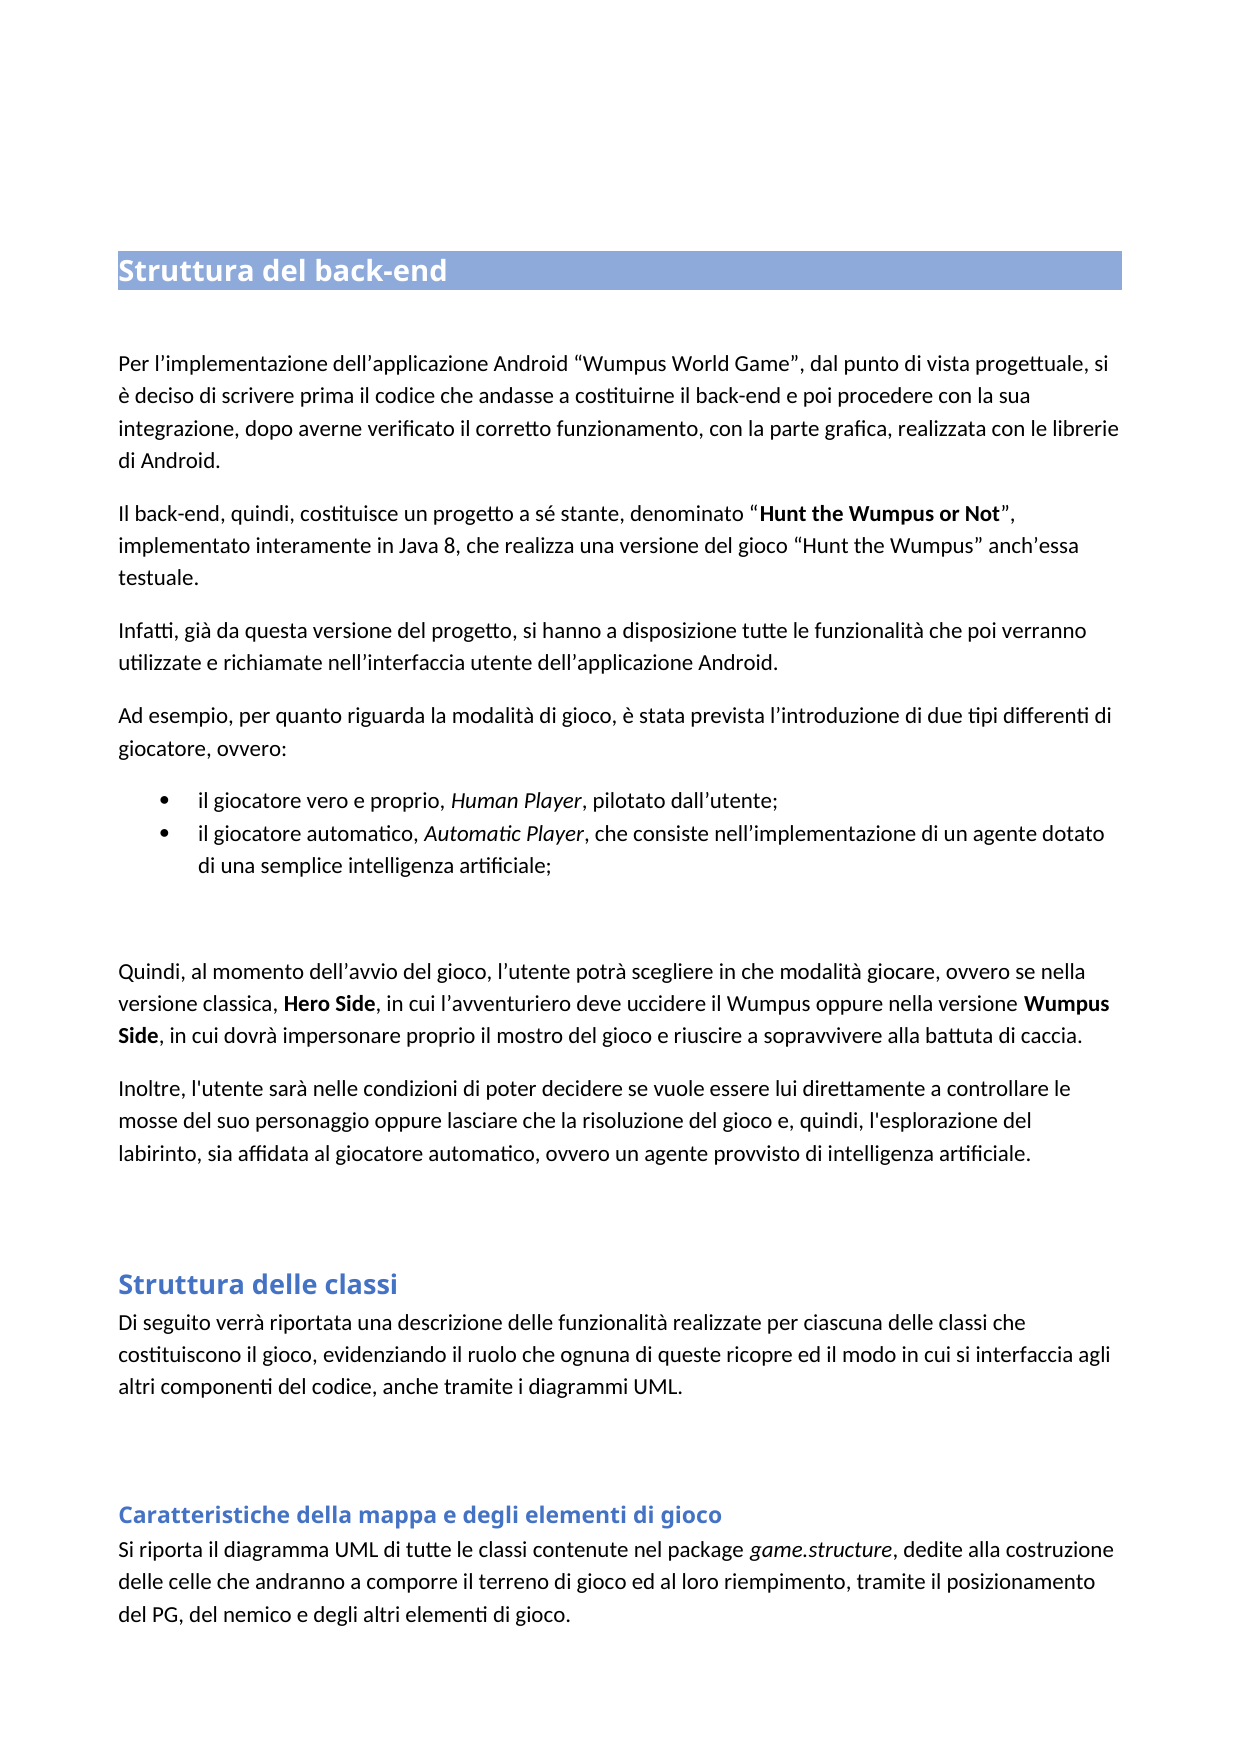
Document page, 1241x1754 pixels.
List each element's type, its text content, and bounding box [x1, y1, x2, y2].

subtitle Struttura del back-end [118, 251, 1122, 290]
list il giocatore automatico, Automatic Player, che consiste nell’implementazione di un agente dotato di una semplice intelligenza artificiale; [160, 819, 1122, 879]
text Per l’implementazione dell’applicazione Android “Wumpus World Game”, dal punto di vista progettuale, si è deciso di scrivere prima il codice che andasse a costituirne il back-end e poi procedere con la sua integrazione, dopo averne verificato il corretto funzionamento, con la parte grafica, realizzata con le librerie di Android. [118, 349, 1122, 474]
text Di seguito verrà riportata una descrizione delle funzionalità realizzate per ciascuna delle classi che costituiscono il gioco, evidenziando il ruolo che ognuna di queste ricopre ed il modo in cui si interfaccia agli altri componenti del codice, anche tramite i diagrammi UML. [118, 1308, 1122, 1401]
text Ad esempio, per quanto riguarda la modalità di gioco, è stata prevista l’introduzione di due tipi differenti di giocatore, ovvero: [118, 701, 1122, 762]
text Inoltre, l'utente sarà nelle condizioni di poter decidere se vuole essere lui direttamente a controllare le mosse del suo personaggio oppure lasciare che la risoluzione del gioco e, quindi, l'esplorazione del labirinto, sia affidata al giocatore automatico, ovvero un agente provvisto di intelligenza artificiale. [118, 1074, 1122, 1167]
list il giocatore vero e proprio, Human Player, pilotato dall’utente; [160, 787, 1122, 815]
text Infatti, già da questa versione del progetto, si hanno a disposizione tutte le funzionalità che poi verranno utilizzate e richiamate nell’interfaccia utente dell’applicazione Android. [118, 616, 1122, 676]
subtitle Struttura delle classi [118, 1266, 1122, 1303]
text Il back-end, quindi, costituisce un progetto a sé stante, denominato “Hunt the Wumpus or Not”, implementato interamente in Java 8, che realizza una versione del gioco “Hunt the Wumpus” anch’essa testuale. [118, 499, 1122, 591]
subtitle Caratteristiche della mappa e degli elementi di gioco [118, 1499, 1122, 1531]
text Quindi, al momento dell’avvio del gioco, l’utente potrà scegliere in che modalità giocare, ovvero se nella versione classica, Hero Side, in cui l’avventuriero deve uccidere il Wumpus oppure nella versione Wumpus Side, in cui dovrà impersonare proprio il mostro del gioco e riuscire a sopravvivere alla battuta di caccia. [118, 957, 1122, 1049]
text Si riporta il diagramma UML di tutte le classi contenute nel package game.structure, dedite alla costruzione delle celle che andranno a comporre il terreno di gioco ed al loro riempimento, tramite il posizionamento del PG, del nemico e degli altri elementi di gioco. [118, 1535, 1122, 1628]
